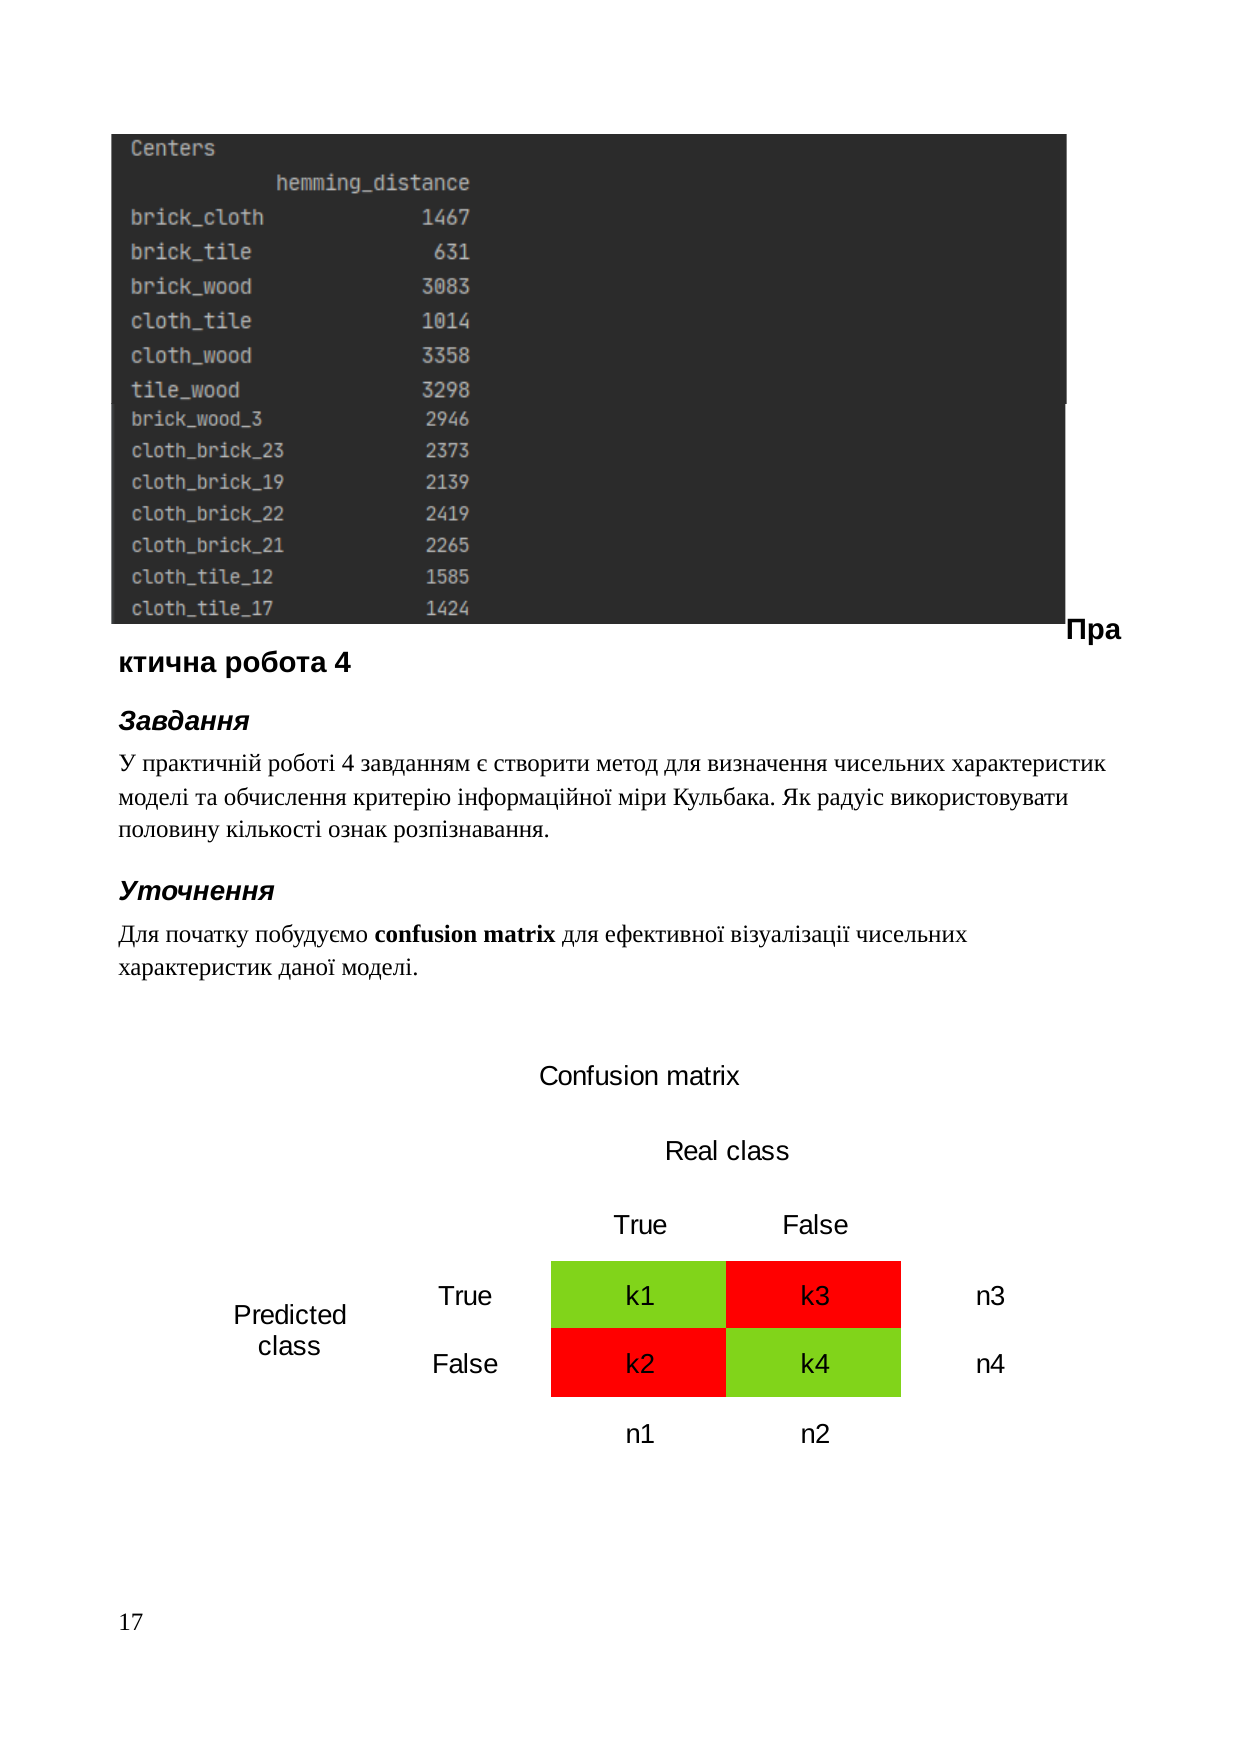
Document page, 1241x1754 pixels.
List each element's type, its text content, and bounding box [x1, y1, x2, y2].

picture [111, 134, 1067, 624]
text Для початку побудуємо confusion matrix для ефективної візуалізації чисельних характеристик даної моделі. [118, 919, 1122, 981]
subtitle Завдання [118, 704, 1122, 736]
subtitle Уточнення [118, 875, 1122, 907]
text У практичній роботі 4 завданням є створити метод для визначення чисельних характеристик моделі та обчислення критерію інформаційної міри Кульбака. Як радуіс використовувати половину кількості ознак розпізнавання. [118, 748, 1122, 843]
subtitle Практична робота 4 [118, 612, 1122, 679]
